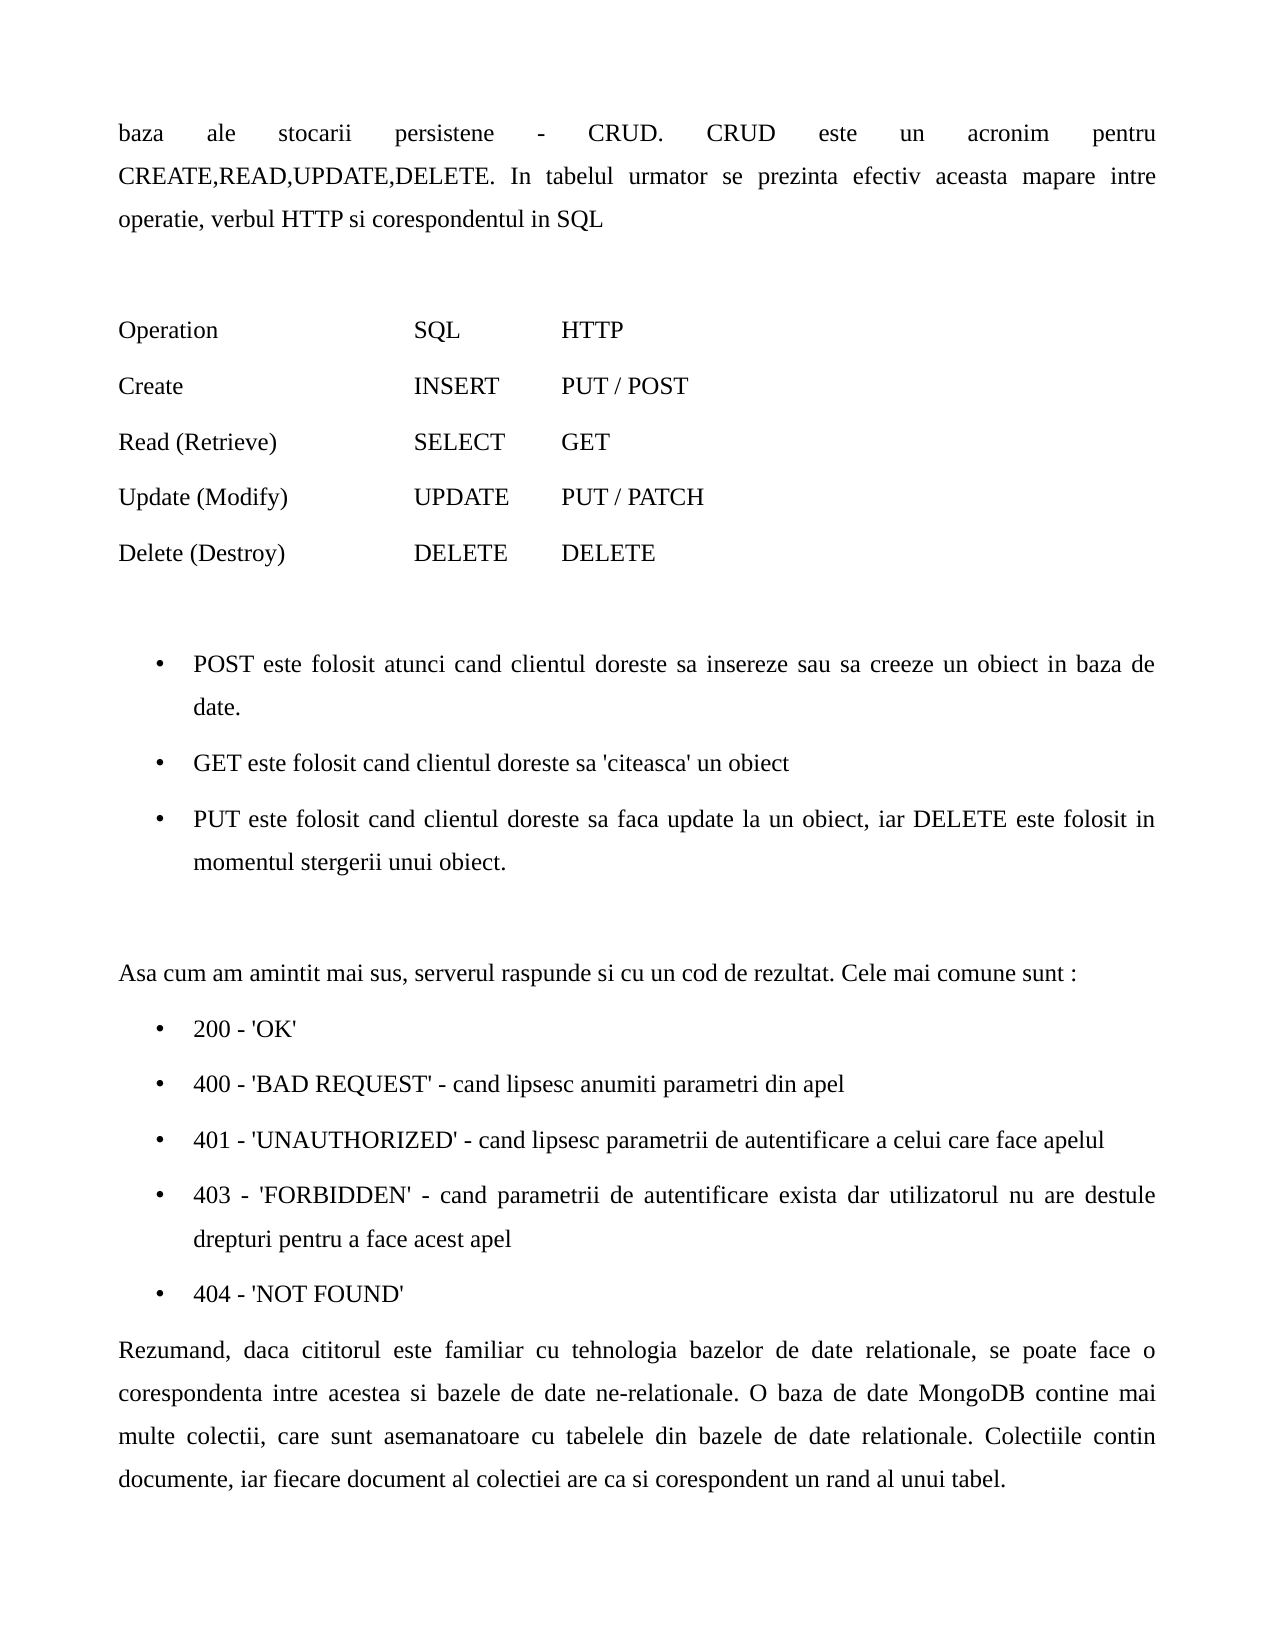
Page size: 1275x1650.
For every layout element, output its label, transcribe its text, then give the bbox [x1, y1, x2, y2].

list 403 - 'FORBIDDEN' - cand parametrii de autentificare exista dar utilizatorul nu are destule drepturi pentru a face acest apel [156, 1181, 1157, 1252]
list PUT este folosit cand clientul doreste sa faca update la un obiect, iar DELETE este folosit in momentul stergerii unui obiect. [156, 804, 1157, 876]
text Delete (Destroy) DELETE DELETE [118, 538, 1157, 567]
list 401 - 'UNAUTHORIZED' - cand lipsesc parametrii de autentificare a celui care face apelul [156, 1125, 1157, 1154]
text Create INSERT PUT / POST [118, 371, 1157, 400]
text Rezumand, daca cititorul este familiar cu tehnologia bazelor de date relationale, se poate face o corespondenta intre acestea si bazele de date ne-relationale. O baza de date MongoDB contine mai multe colectii, care sunt asemanatoare cu tabelele din bazele de date relationale. Colectiile contin documente, iar fiecare document al colectiei are ca si corespondent un rand al unui tabel. [118, 1335, 1157, 1493]
list 404 - 'NOT FOUND' [156, 1279, 1157, 1308]
list 400 - 'BAD REQUEST' - cand lipsesc anumiti parametri din apel [156, 1069, 1157, 1098]
list GET este folosit cand clientul doreste sa 'citeasca' un obiect [156, 748, 1157, 777]
list POST este folosit atunci cand clientul doreste sa insereze sau sa creeze un obiect in baza de date. [156, 649, 1157, 721]
list 200 - 'OK' [156, 1014, 1157, 1042]
text Operation SQL HTTP [118, 316, 1157, 344]
text Read (Retrieve) SELECT GET [118, 427, 1157, 456]
text baza ale stocarii persistene - CRUD. CRUD este un acronim pentru CREATE,READ,UPDATE,DELETE. In tabelul urmator se prezinta efectiv aceasta mapare intre operatie, verbul HTTP si corespondentul in SQL [118, 118, 1157, 233]
text Asa cum am amintit mai sus, serverul raspunde si cu un cod de rezultat. Cele mai comune sunt : [118, 958, 1157, 987]
text Update (Modify) UPDATE PUT / PATCH [118, 482, 1157, 511]
